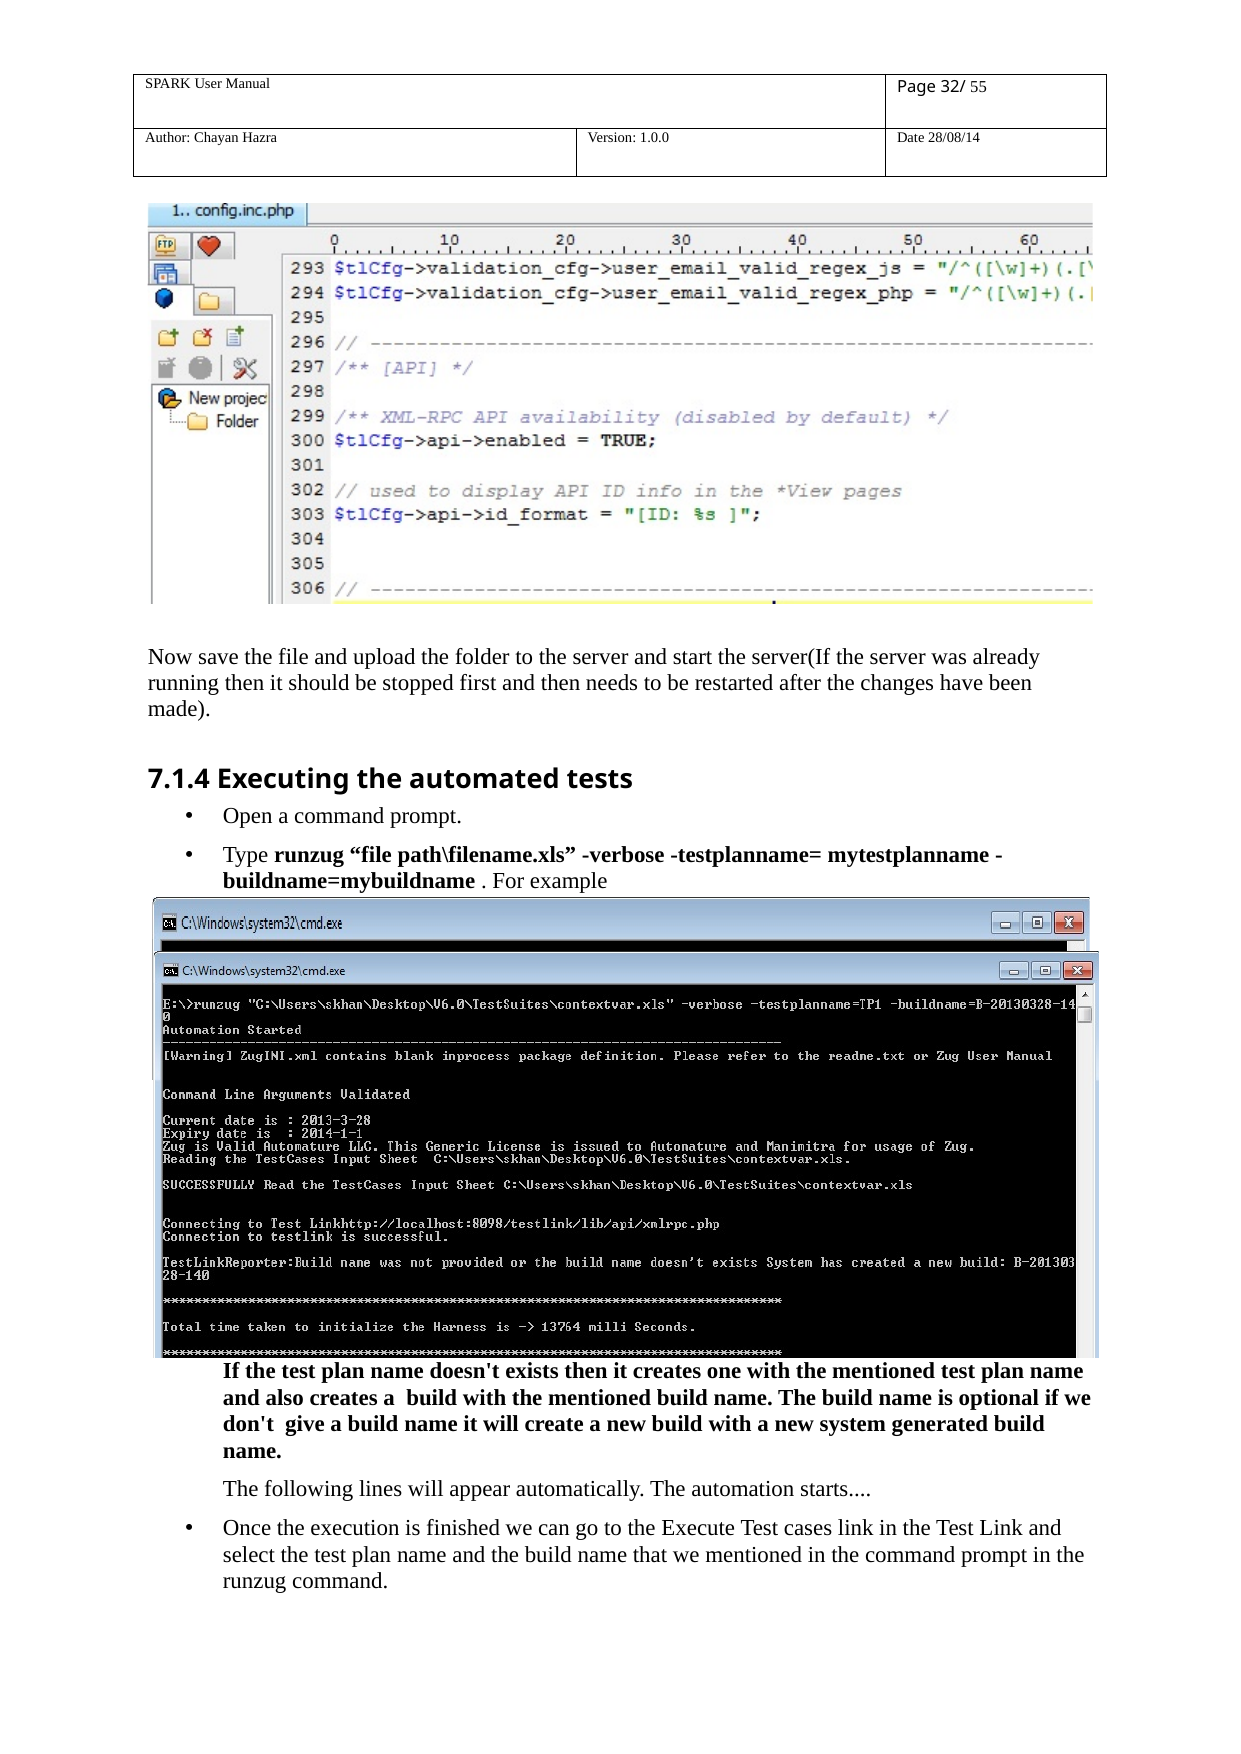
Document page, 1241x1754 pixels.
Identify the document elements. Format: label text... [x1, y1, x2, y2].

subtitle 7.1.4 Executing the automated tests [148, 759, 1092, 796]
list If the test plan name doesn't exists then it creates one with the mentioned test plan name and also creates a build with the mentioned build name. The build name is optional if we don't give a build name it will create a new build with a new system generated build name. [185, 1358, 1092, 1463]
picture [153, 951, 1099, 1358]
list Once the execution is finished we can go to the Execute Test cases link in the Test Link and select the test plan name and the build name that we mentioned in the command prompt in the runzug command. [185, 1514, 1092, 1593]
text Now save the file and upload the folder to the server and start the server(If the server was already running then it should be stopped first and then needs to be restarted after the changes have been made). [148, 643, 1092, 722]
list The following lines will appear automatically. The automation starts.... [185, 1476, 1092, 1502]
list Open a command prompt. [185, 802, 1092, 829]
list Type runzug “file path\filename.xls” -verbose -testplanname= mytestplanname -buildname=mybuildname . For example [185, 841, 1092, 894]
picture [147, 203, 1093, 604]
